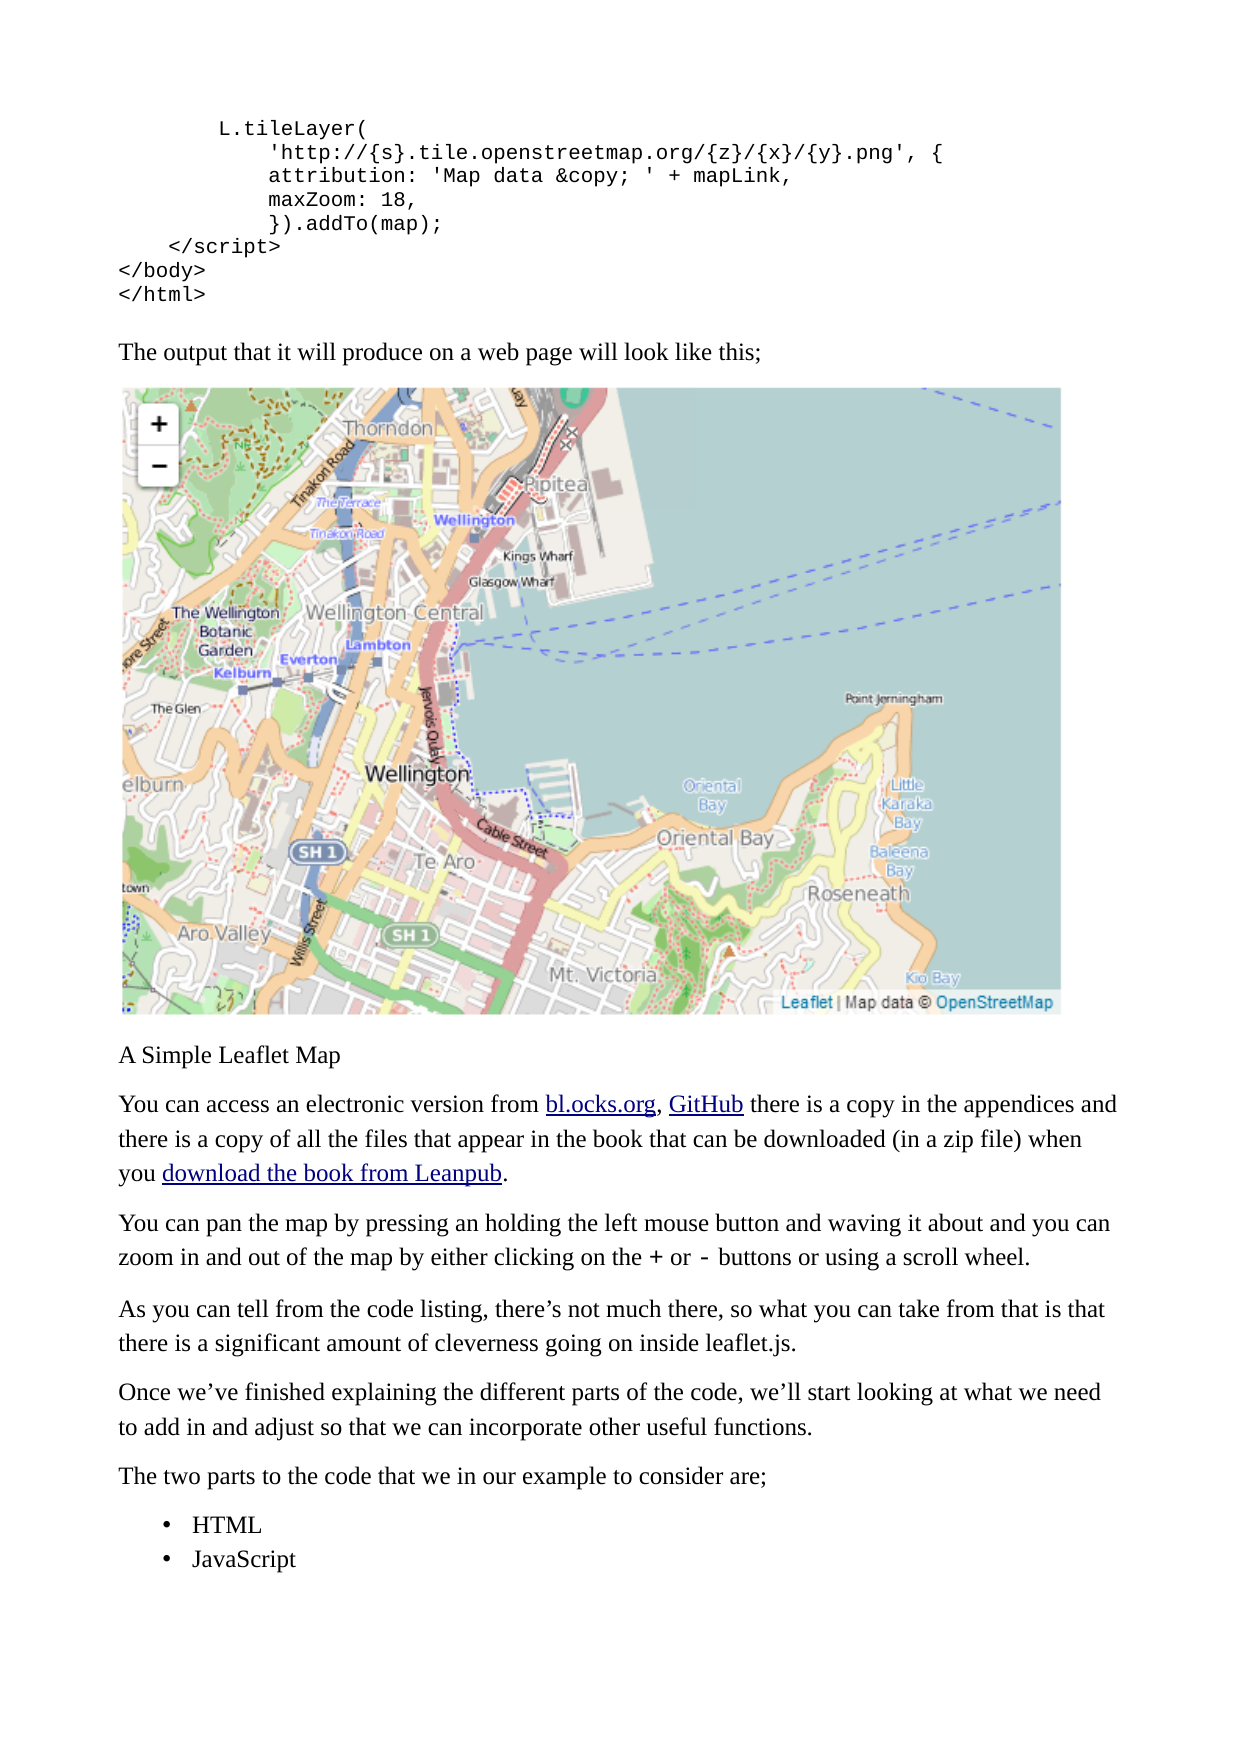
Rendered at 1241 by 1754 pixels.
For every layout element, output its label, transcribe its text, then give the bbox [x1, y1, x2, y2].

text You can pan the map by pressing an holding the left mouse button and waving it about and you can zoom in and out of the map by either clicking on the + or - buttons or using a scroll wheel. [118, 1208, 1122, 1273]
text As you can tell from the code listing, there’s not much there, so what you can take from that is that there is a significant amount of cleverness going on inside leaflet.js. [118, 1294, 1122, 1357]
text The two parts to the code that we in our example to consider are; [118, 1461, 1122, 1489]
text attribution: 'Map data &copy; ' + mapLink, [118, 165, 1122, 189]
text Once we’ve finished explaining the different parts of the code, we’ll start looking at what we need to add in and adjust so that we can incorporate other useful functions. [118, 1377, 1122, 1440]
text maxZoom: 18, [118, 189, 1122, 213]
text </html> [118, 284, 1122, 307]
text </body> [118, 260, 1122, 284]
text You can access an electronic version from bl.ocks.org, GitHub there is a copy in the appendices and there is a copy of all the files that appear in the book that can be downloaded (in a zip file) when you download the book from Leanpub. [118, 1089, 1122, 1187]
text L.tileLayer( [118, 118, 1122, 142]
text 'http://{s}.tile.openstreetmap.org/{z}/{x}/{y}.png', { [118, 142, 1122, 165]
text A Simple Leaflet Map [118, 1041, 1122, 1069]
list JavaScript [162, 1544, 1122, 1573]
picture [118, 385, 1069, 1021]
text </script> [118, 236, 1122, 260]
list HTML [162, 1510, 1122, 1538]
text The output that it will produce on a web page will look like this; [118, 337, 1122, 366]
text }).addTo(map); [118, 213, 1122, 236]
